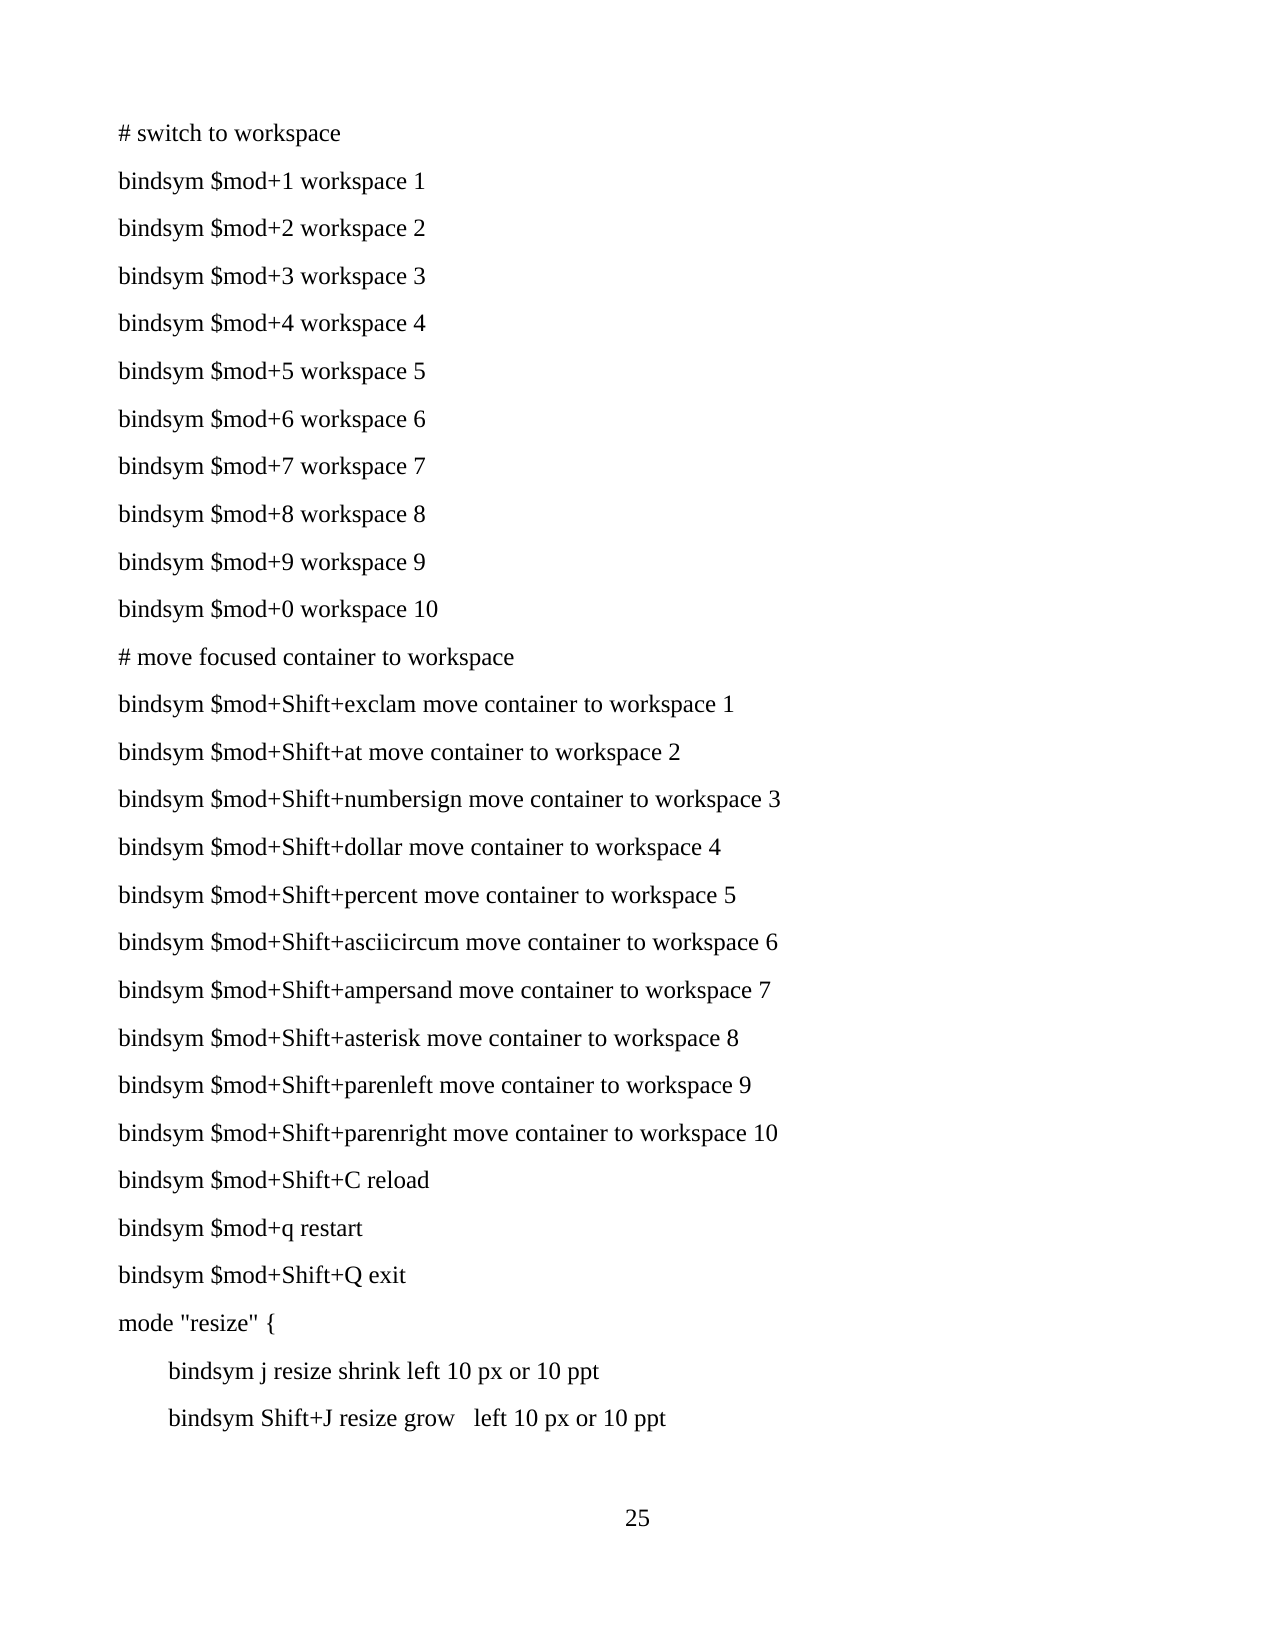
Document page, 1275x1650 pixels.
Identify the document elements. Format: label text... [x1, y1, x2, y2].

text bindsym $mod+Shift+dollar move container to workspace 4 [118, 832, 1157, 861]
text # switch to workspace [118, 118, 1157, 147]
text bindsym $mod+9 workspace 9 [118, 547, 1157, 575]
text bindsym $mod+3 workspace 3 [118, 261, 1157, 290]
text # move focused container to workspace [118, 642, 1157, 671]
text bindsym $mod+6 workspace 6 [118, 404, 1157, 432]
text bindsym $mod+Shift+numbersign move container to workspace 3 [118, 784, 1157, 813]
text bindsym $mod+2 workspace 2 [118, 213, 1157, 242]
text bindsym $mod+Shift+at move container to workspace 2 [118, 737, 1157, 766]
text bindsym Shift+J resize grow left 10 px or 10 ppt [118, 1403, 1157, 1432]
text mode "resize" { [118, 1308, 1157, 1337]
text bindsym $mod+Shift+asterisk move container to workspace 8 [118, 1023, 1157, 1051]
text bindsym $mod+Shift+C reload [118, 1165, 1157, 1194]
text bindsym $mod+7 workspace 7 [118, 451, 1157, 480]
text bindsym $mod+1 workspace 1 [118, 166, 1157, 194]
text bindsym j resize shrink left 10 px or 10 ppt [118, 1356, 1157, 1384]
text bindsym $mod+5 workspace 5 [118, 356, 1157, 385]
text bindsym $mod+Shift+percent move container to workspace 5 [118, 880, 1157, 908]
text bindsym $mod+Shift+Q exit [118, 1261, 1157, 1289]
text bindsym $mod+0 workspace 10 [118, 594, 1157, 623]
text bindsym $mod+8 workspace 8 [118, 499, 1157, 528]
text bindsym $mod+Shift+asciicircum move container to workspace 6 [118, 927, 1157, 956]
text bindsym $mod+q restart [118, 1213, 1157, 1242]
text bindsym $mod+Shift+ampersand move container to workspace 7 [118, 975, 1157, 1004]
text bindsym $mod+Shift+exclam move container to workspace 1 [118, 689, 1157, 718]
text bindsym $mod+Shift+parenleft move container to workspace 9 [118, 1070, 1157, 1099]
text bindsym $mod+Shift+parenright move container to workspace 10 [118, 1118, 1157, 1147]
text bindsym $mod+4 workspace 4 [118, 308, 1157, 337]
